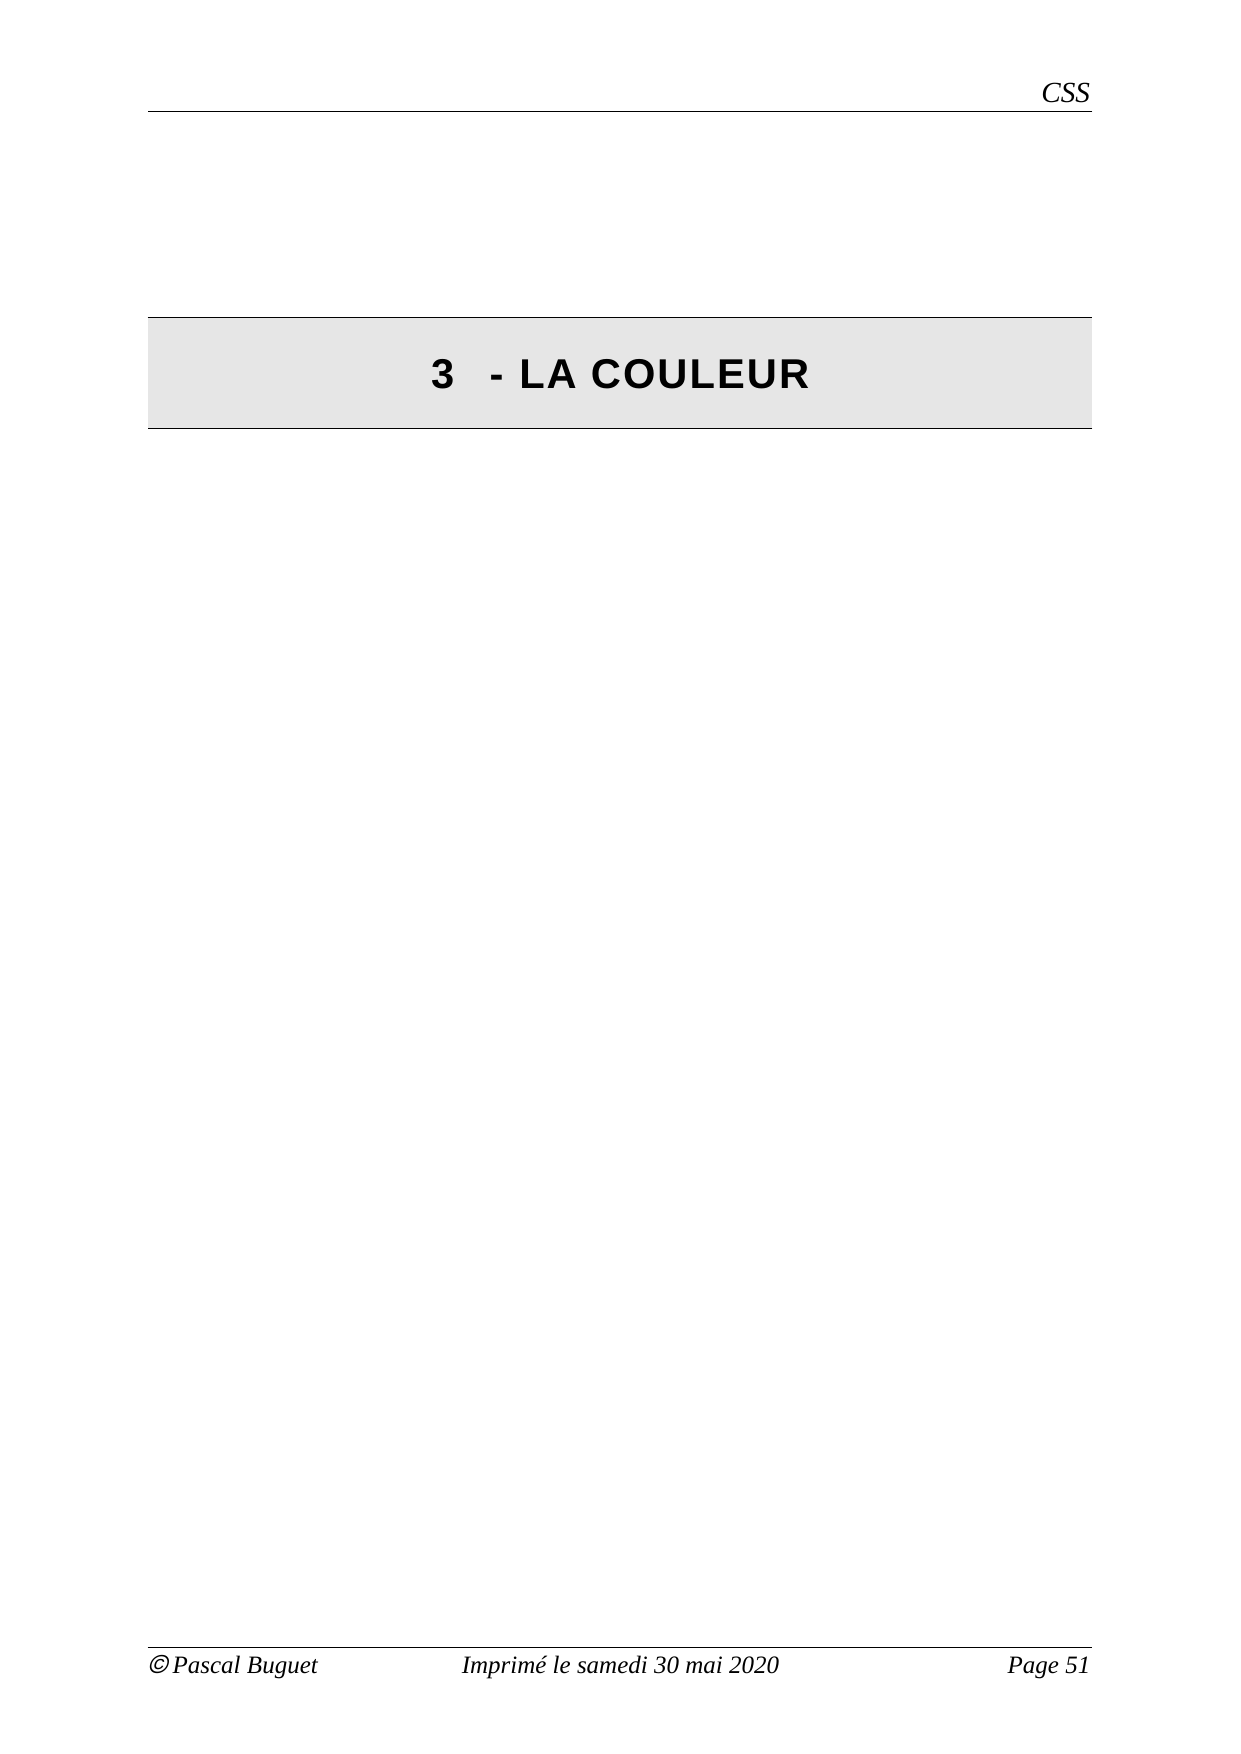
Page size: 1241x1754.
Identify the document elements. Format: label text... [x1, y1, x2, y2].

subtitle - LA COULEUR [148, 318, 1092, 428]
